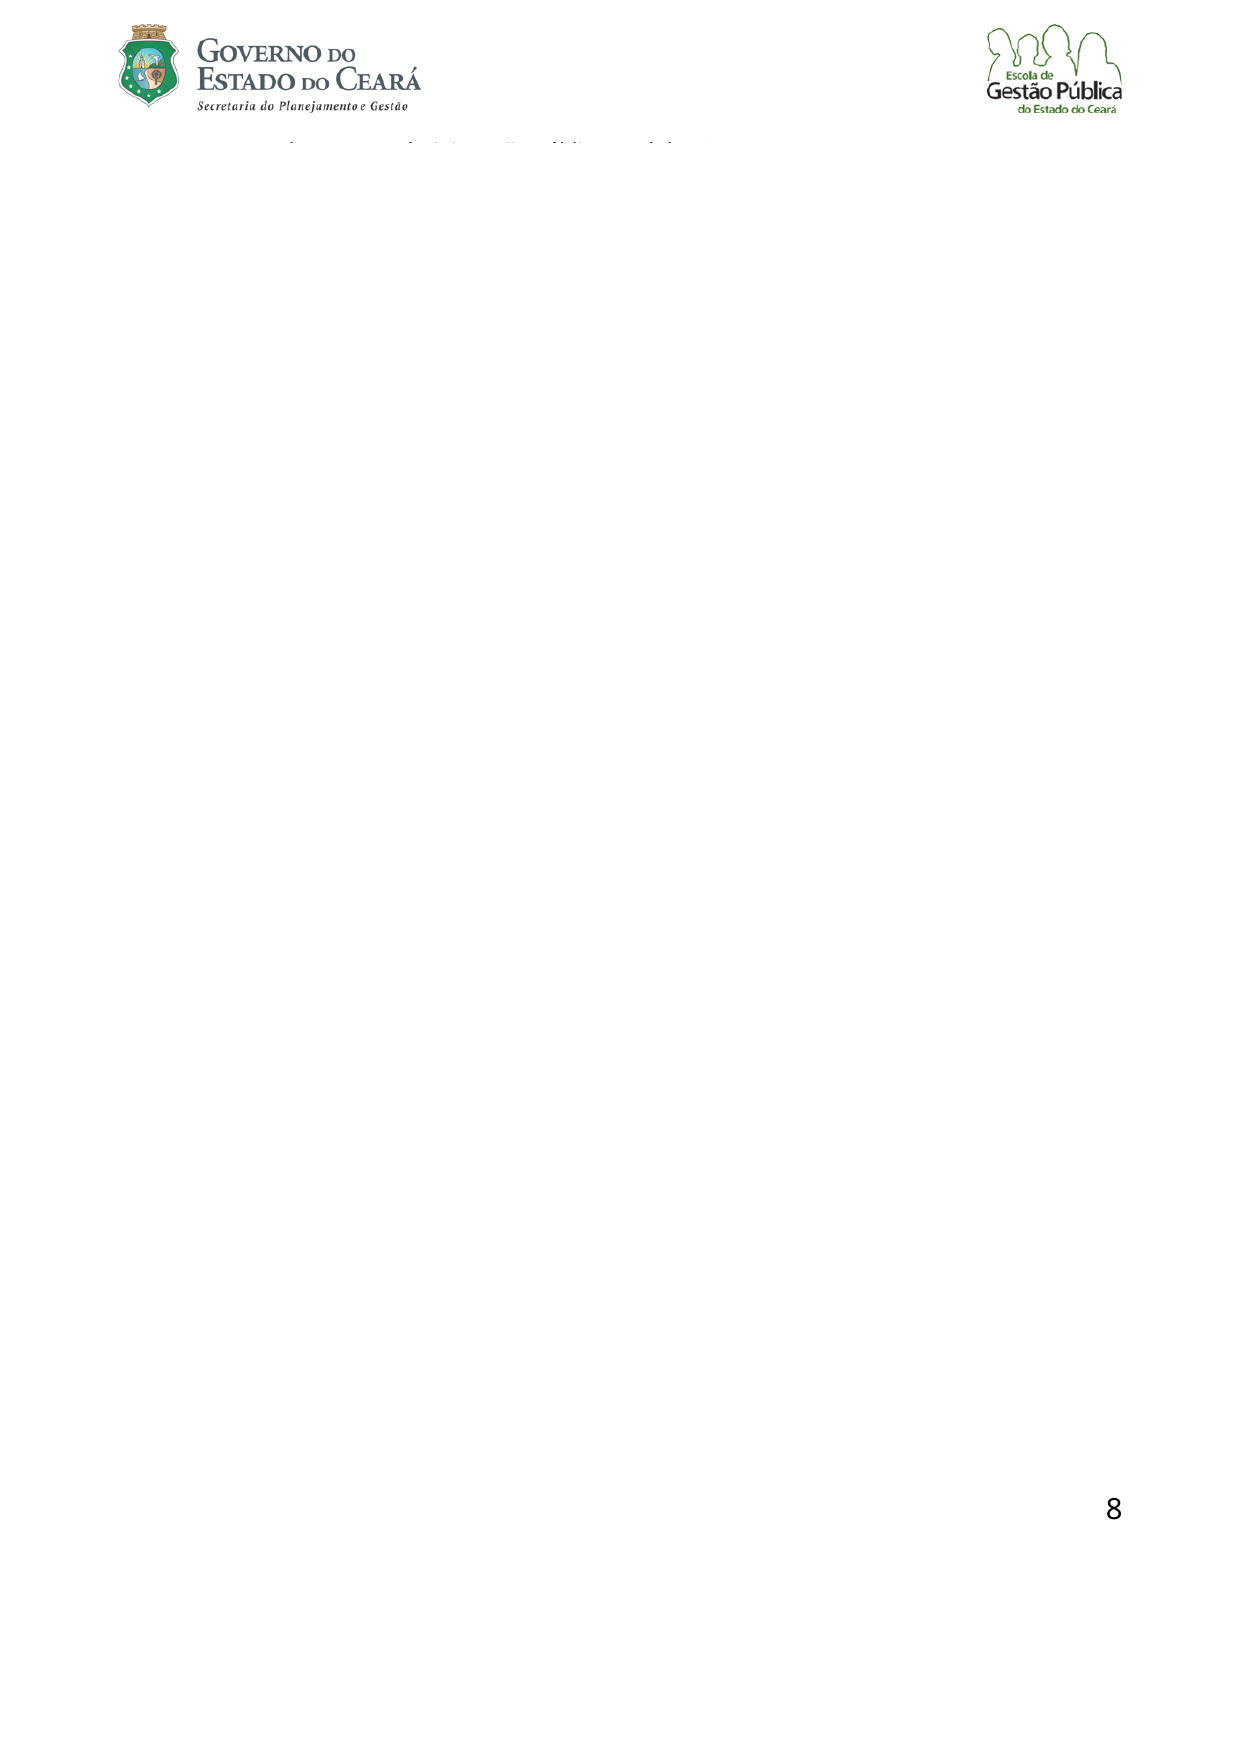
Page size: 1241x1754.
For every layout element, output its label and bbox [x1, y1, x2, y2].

picture [118, 24, 1122, 113]
